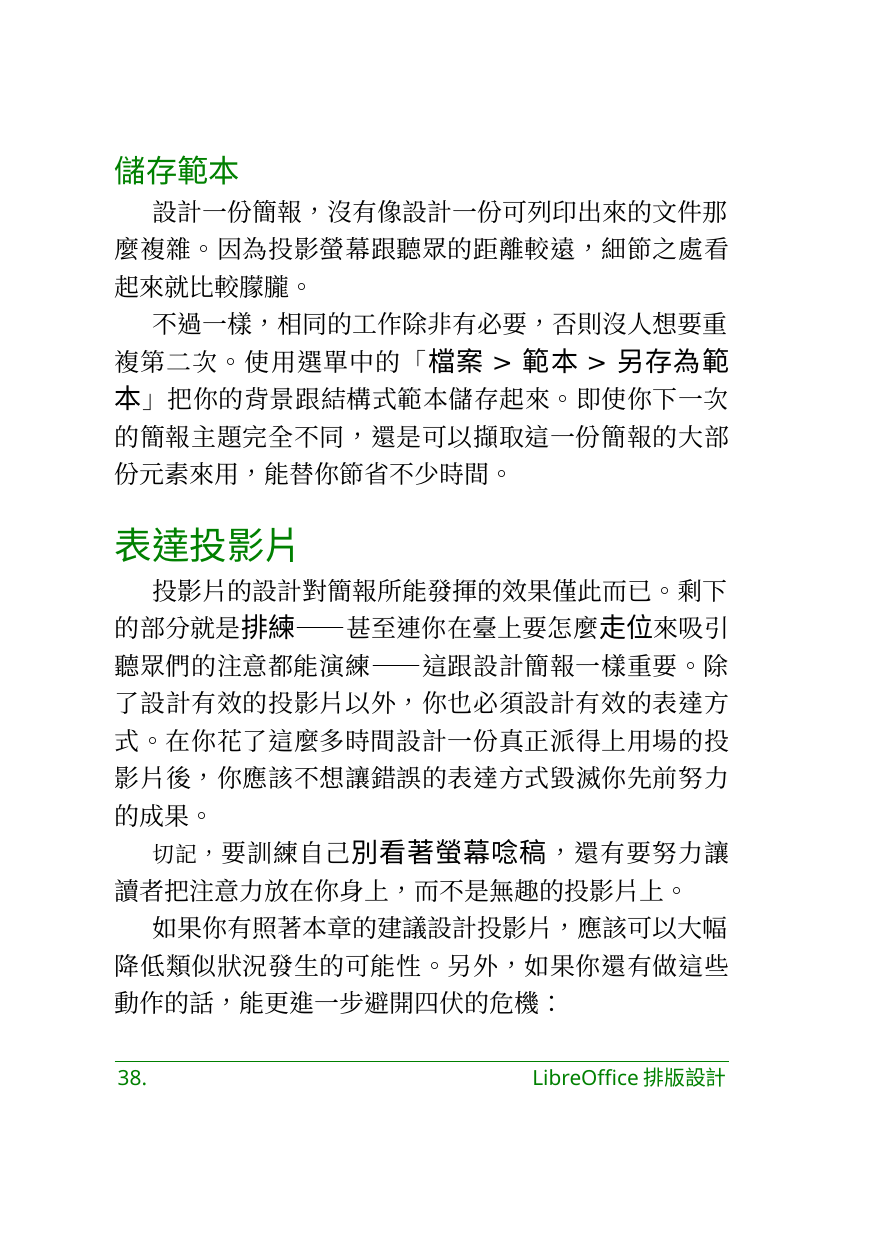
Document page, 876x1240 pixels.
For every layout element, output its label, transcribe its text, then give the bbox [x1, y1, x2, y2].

text 投影片的設計對簡報所能發揮的效果僅此而已。剩下的部分就是排練——甚至連你在臺上要怎麼走位來吸引聽眾們的注意都能演練——這跟設計簡報一樣重要。除了設計有效的投影片以外，你也必須設計有效的表達方式。在你花了這麼多時間設計一份真正派得上用場的投影片後，你應該不想讓錯誤的表達方式毀滅你先前努力的成果。 [114, 570, 729, 833]
text 不過一樣，相同的工作除非有必要，否則沒人想要重複第二次。使用選單中的「檔案 > 範本 > 另存為範本」把你的背景跟結構式範本儲存起來。即使你下一次的簡報主題完全不同，還是可以擷取這一份簡報的大部份元素來用，能替你節省不少時間。 [114, 303, 729, 491]
text 切記，要訓練自己別看著螢幕唸稿，還有要努力讓讀者把注意力放在你身上，而不是無趣的投影片上。 [114, 833, 729, 908]
subtitle 儲存範本 [114, 146, 729, 191]
text 設計一份簡報，沒有像設計一份可列印出來的文件那麼複雜。因為投影螢幕跟聽眾的距離較遠，細節之處看起來就比較朦朧。 [114, 191, 729, 303]
subtitle 表達投影片 [114, 516, 729, 570]
text 如果你有照著本章的建議設計投影片，應該可以大幅降低類似狀況發生的可能性。另外，如果你還有做這些動作的話，能更進一步避開四伏的危機： [114, 908, 729, 1020]
